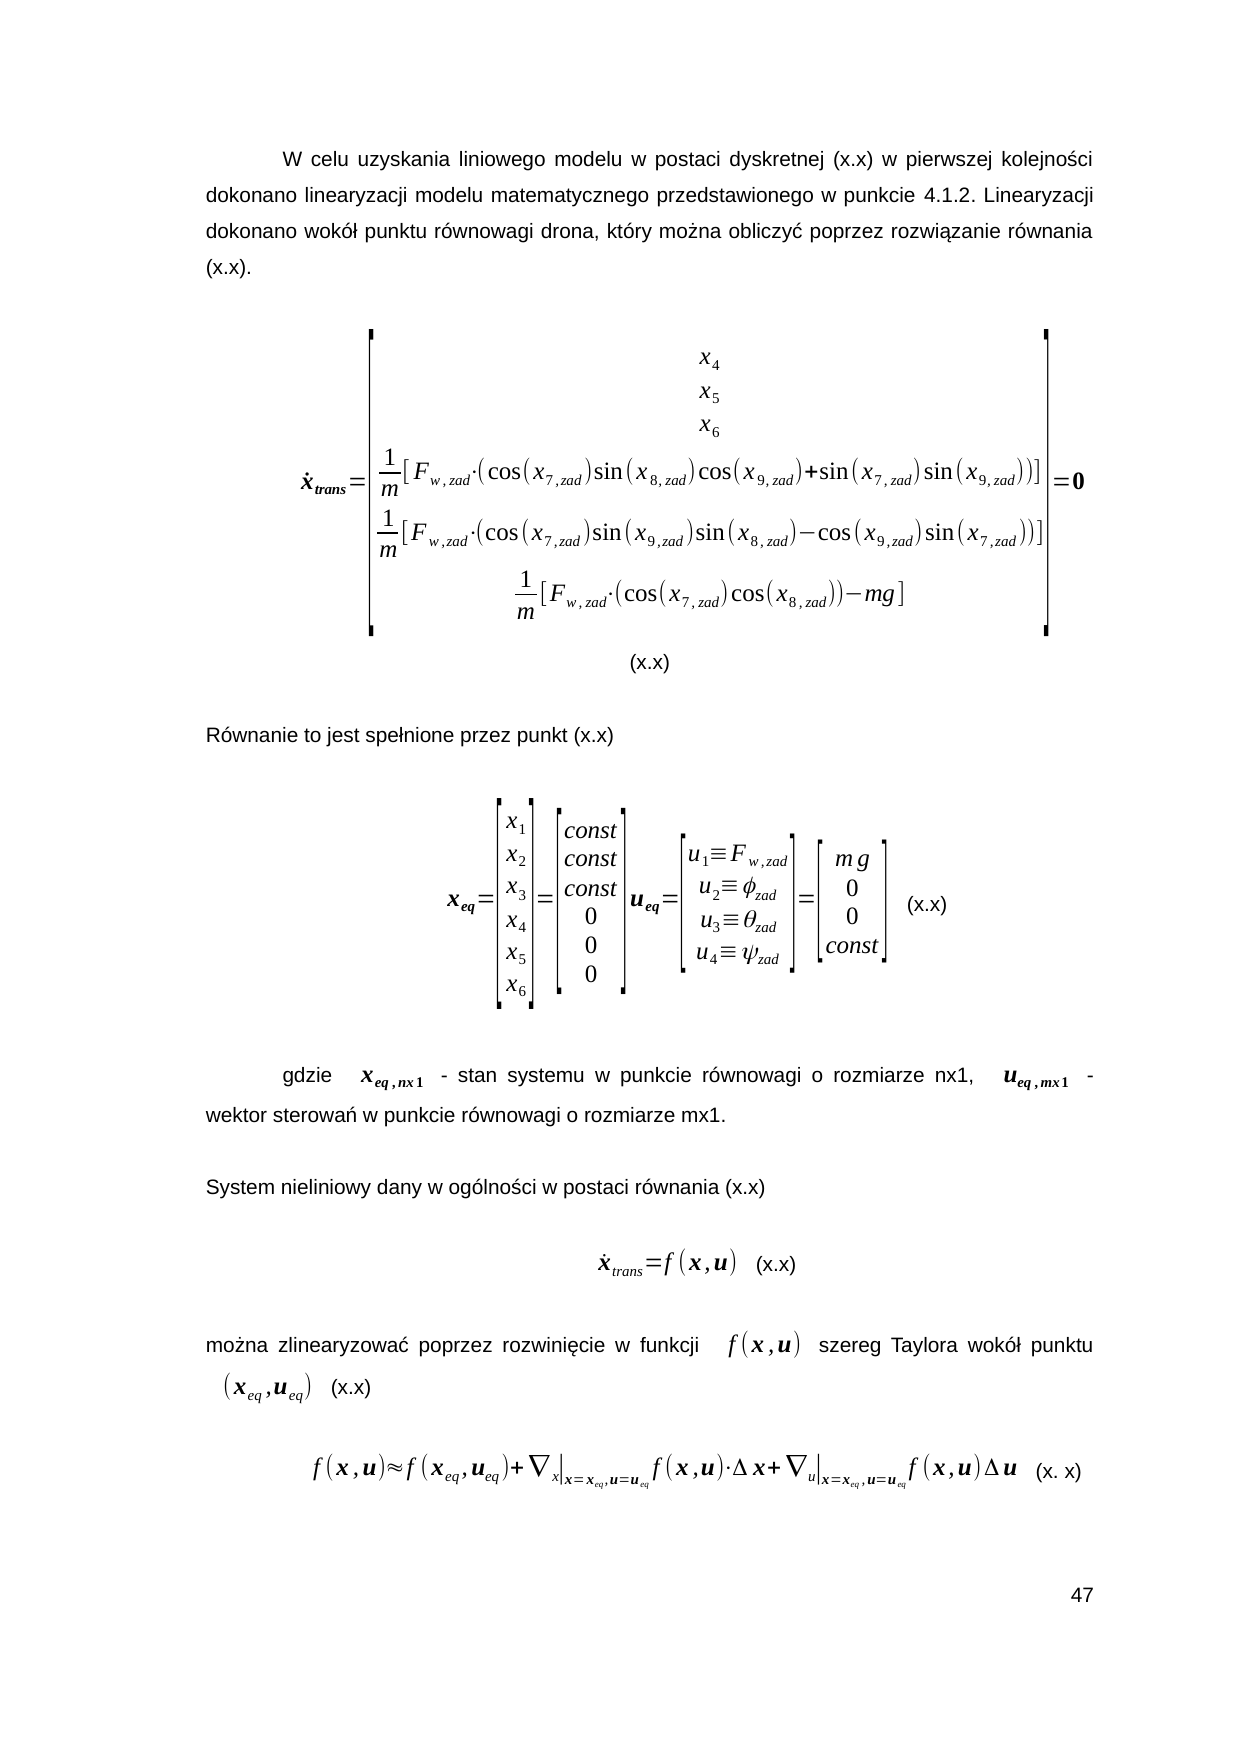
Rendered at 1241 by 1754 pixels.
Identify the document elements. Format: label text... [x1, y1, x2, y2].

text Równanie to jest spełnione przez punkt (x.x) [206, 723, 1093, 747]
text (x. x) [206, 1453, 1093, 1489]
text (x.x) [206, 1248, 1093, 1280]
text (x.x) [206, 328, 1093, 674]
text (x.x) [206, 797, 1093, 1010]
text W celu uzyskania liniowego modelu w postaci dyskretnej (x.x) w pierwszej kolejności dokonano linearyzacji modelu matematycznego przedstawionego w punkcie 4.1.2. Linearyzacji dokonano wokół punktu równowagi drona, który można obliczyć poprzez rozwiązanie równania (x.x). [206, 147, 1093, 279]
text System nieliniowy dany w ogólności w postaci równania (x.x) [206, 1175, 1093, 1199]
text można zlinearyzować poprzez rozwinięcie w funkcji szereg Taylora wokół punktu (x.x) [206, 1330, 1093, 1404]
text gdzie - stan systemu w punkcie równowagi o rozmiarze nx1, - wektor sterowań w punkcie równowagi o rozmiarze mx1. [206, 1060, 1093, 1127]
